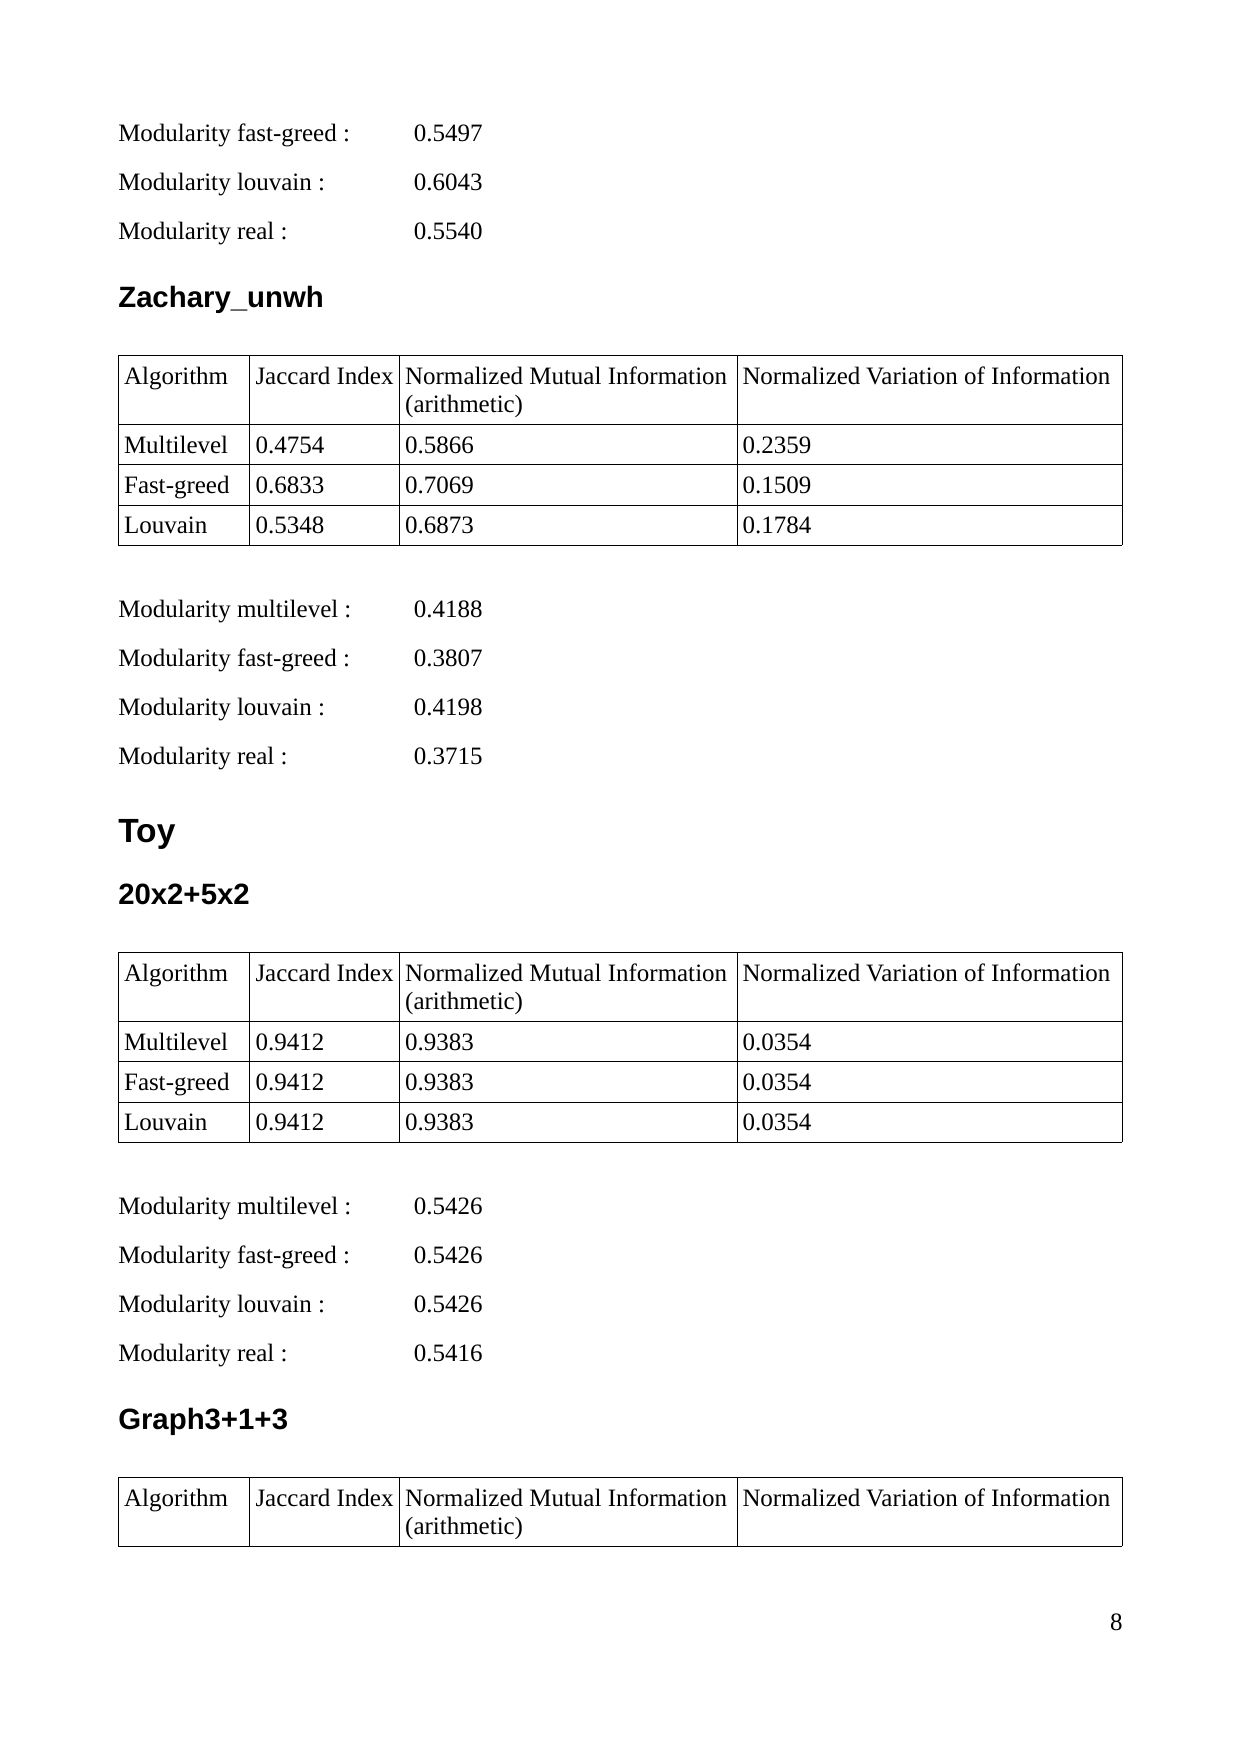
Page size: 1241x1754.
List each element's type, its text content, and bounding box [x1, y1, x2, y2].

subtitle 20x2+5x2 [118, 877, 1122, 911]
table_cell 0.9383 [400, 1103, 737, 1142]
table_cell Louvain [119, 1103, 249, 1142]
text Modularity real : 0.5416 [118, 1338, 1122, 1367]
table_header Normalized Variation of Information [738, 1478, 1122, 1546]
subtitle Toy [118, 811, 1122, 850]
text Modularity multilevel : 0.4188 [118, 594, 1122, 623]
table_header Normalized Mutual Information (arithmetic) [400, 356, 737, 424]
table_cell 0.4754 [250, 425, 399, 464]
subtitle Zachary_unwh [118, 280, 1122, 314]
text Modularity louvain : 0.5426 [118, 1289, 1122, 1318]
text Modularity real : 0.5540 [118, 216, 1122, 245]
table_cell 0.5348 [250, 506, 399, 545]
table_cell Louvain [119, 506, 249, 545]
table_header Algorithm [119, 953, 249, 1021]
table_cell 0.2359 [738, 425, 1122, 464]
table_header Normalized Mutual Information (arithmetic) [400, 1478, 737, 1546]
table_cell 0.9383 [400, 1022, 737, 1061]
table_cell 0.0354 [738, 1062, 1122, 1102]
table_cell 0.9383 [400, 1062, 737, 1102]
table_header Normalized Mutual Information (arithmetic) [400, 953, 737, 1021]
table_header Normalized Variation of Information [738, 356, 1122, 424]
table_cell 0.1784 [738, 506, 1122, 545]
table_cell 0.0354 [738, 1103, 1122, 1142]
table_header Jaccard Index [250, 1478, 399, 1546]
table_cell 0.0354 [738, 1022, 1122, 1061]
table_cell 0.9412 [250, 1022, 399, 1061]
table_cell Fast-greed [119, 1062, 249, 1102]
text Modularity multilevel : 0.5426 [118, 1191, 1122, 1220]
table_cell 0.5866 [400, 425, 737, 464]
text Modularity louvain : 0.4198 [118, 692, 1122, 721]
table_header Jaccard Index [250, 356, 399, 424]
table_cell 0.7069 [400, 465, 737, 504]
table_cell Fast-greed [119, 465, 249, 504]
table_header Normalized Variation of Information [738, 953, 1122, 1021]
table_header Algorithm [119, 356, 249, 424]
table_cell Multilevel [119, 425, 249, 464]
table_header Jaccard Index [250, 953, 399, 1021]
text Modularity fast-greed : 0.5426 [118, 1240, 1122, 1269]
table_header Algorithm [119, 1478, 249, 1546]
table_cell Multilevel [119, 1022, 249, 1061]
text Modularity fast-greed : 0.3807 [118, 643, 1122, 672]
text Modularity fast-greed : 0.5497 [118, 118, 1122, 147]
text Modularity real : 0.3715 [118, 741, 1122, 770]
table_cell 0.9412 [250, 1062, 399, 1102]
table_cell 0.1509 [738, 465, 1122, 504]
table_cell 0.9412 [250, 1103, 399, 1142]
subtitle Graph3+1+3 [118, 1402, 1122, 1436]
text Modularity louvain : 0.6043 [118, 167, 1122, 196]
table_cell 0.6873 [400, 506, 737, 545]
table_cell 0.6833 [250, 465, 399, 504]
